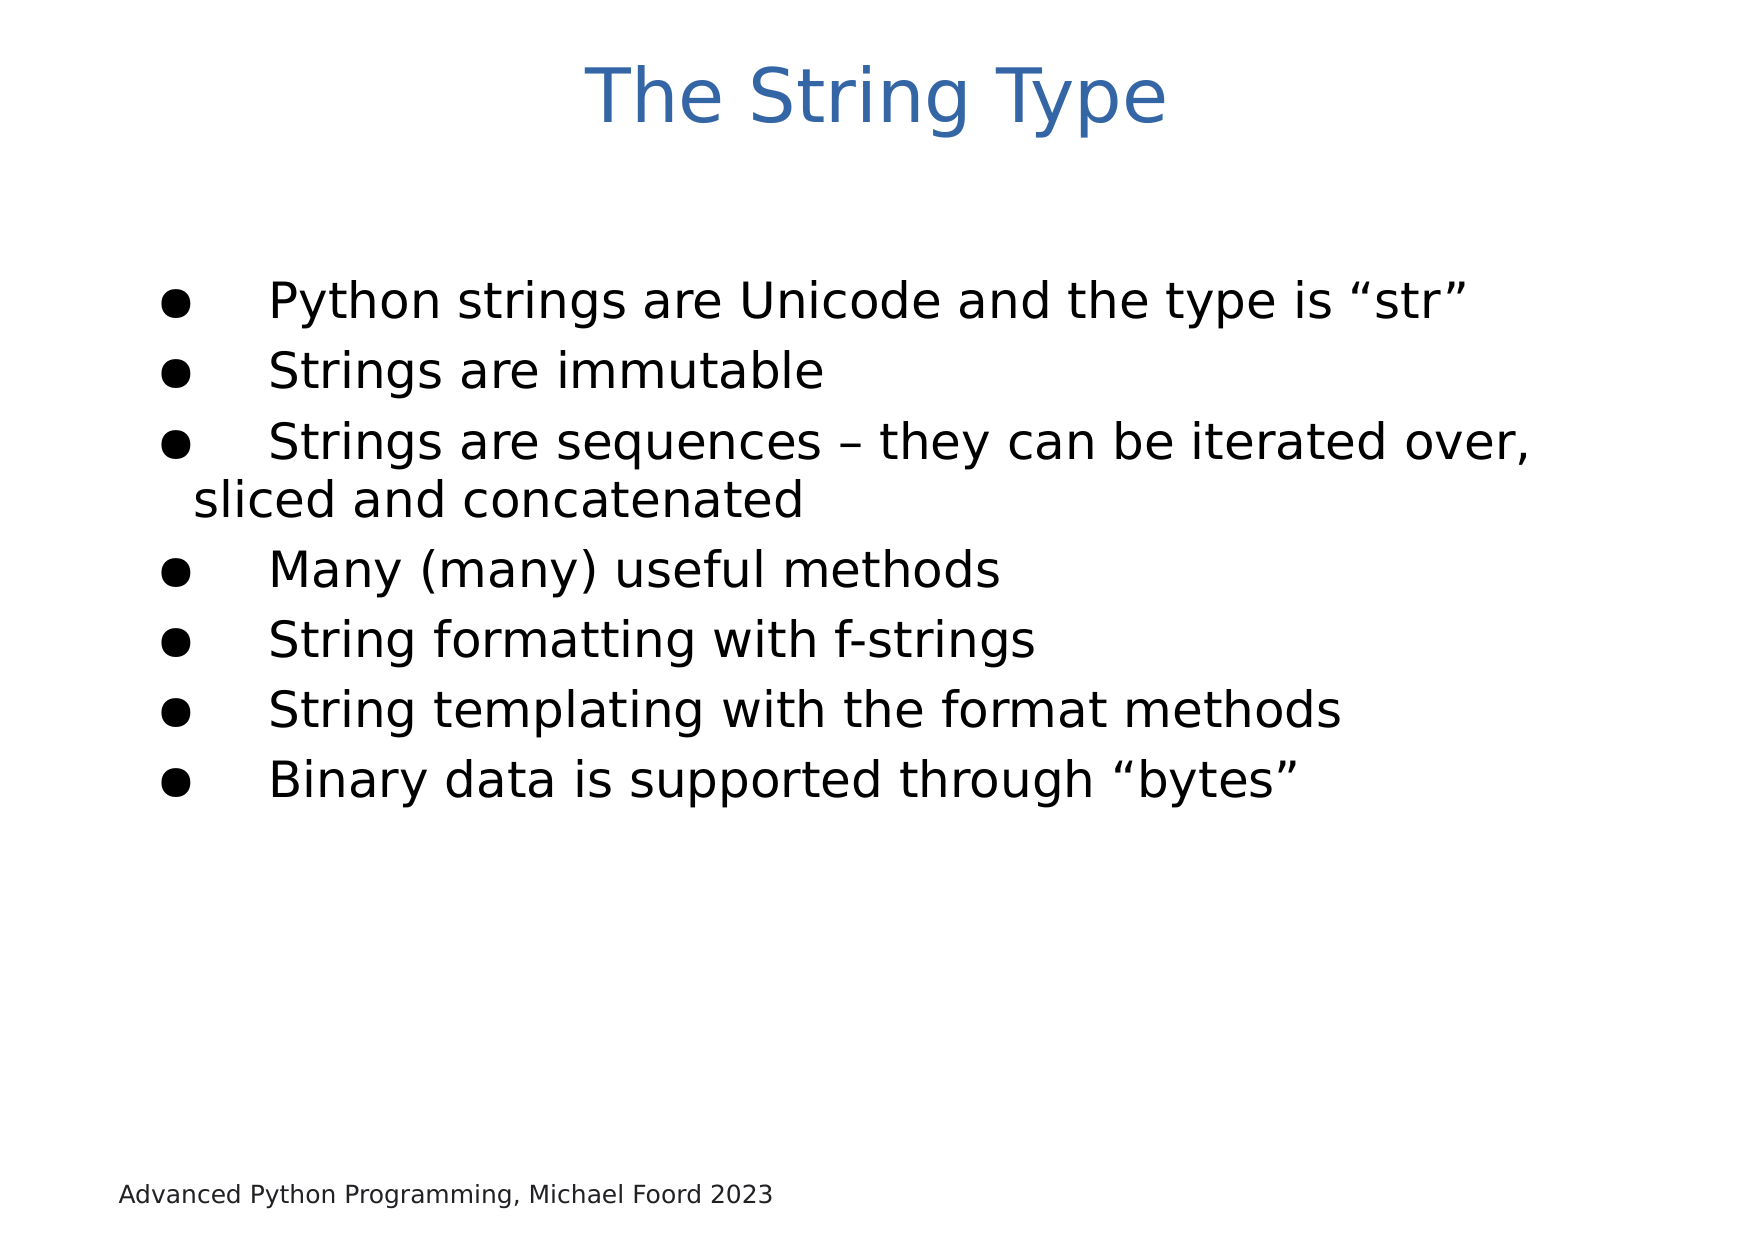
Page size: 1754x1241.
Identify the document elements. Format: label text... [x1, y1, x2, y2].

list Strings are sequences – they can be iterated over, sliced and concatenated [156, 413, 1636, 529]
list String templating with the format methods [156, 681, 1636, 739]
list Python strings are Unicode and the type is “str” [156, 272, 1636, 331]
list Binary data is supported through “bytes” [156, 751, 1636, 809]
list Many (many) useful methods [156, 541, 1636, 599]
list String formatting with f-strings [156, 611, 1636, 669]
list Strings are immutable [156, 342, 1636, 401]
subtitle The String Type [118, 53, 1636, 140]
